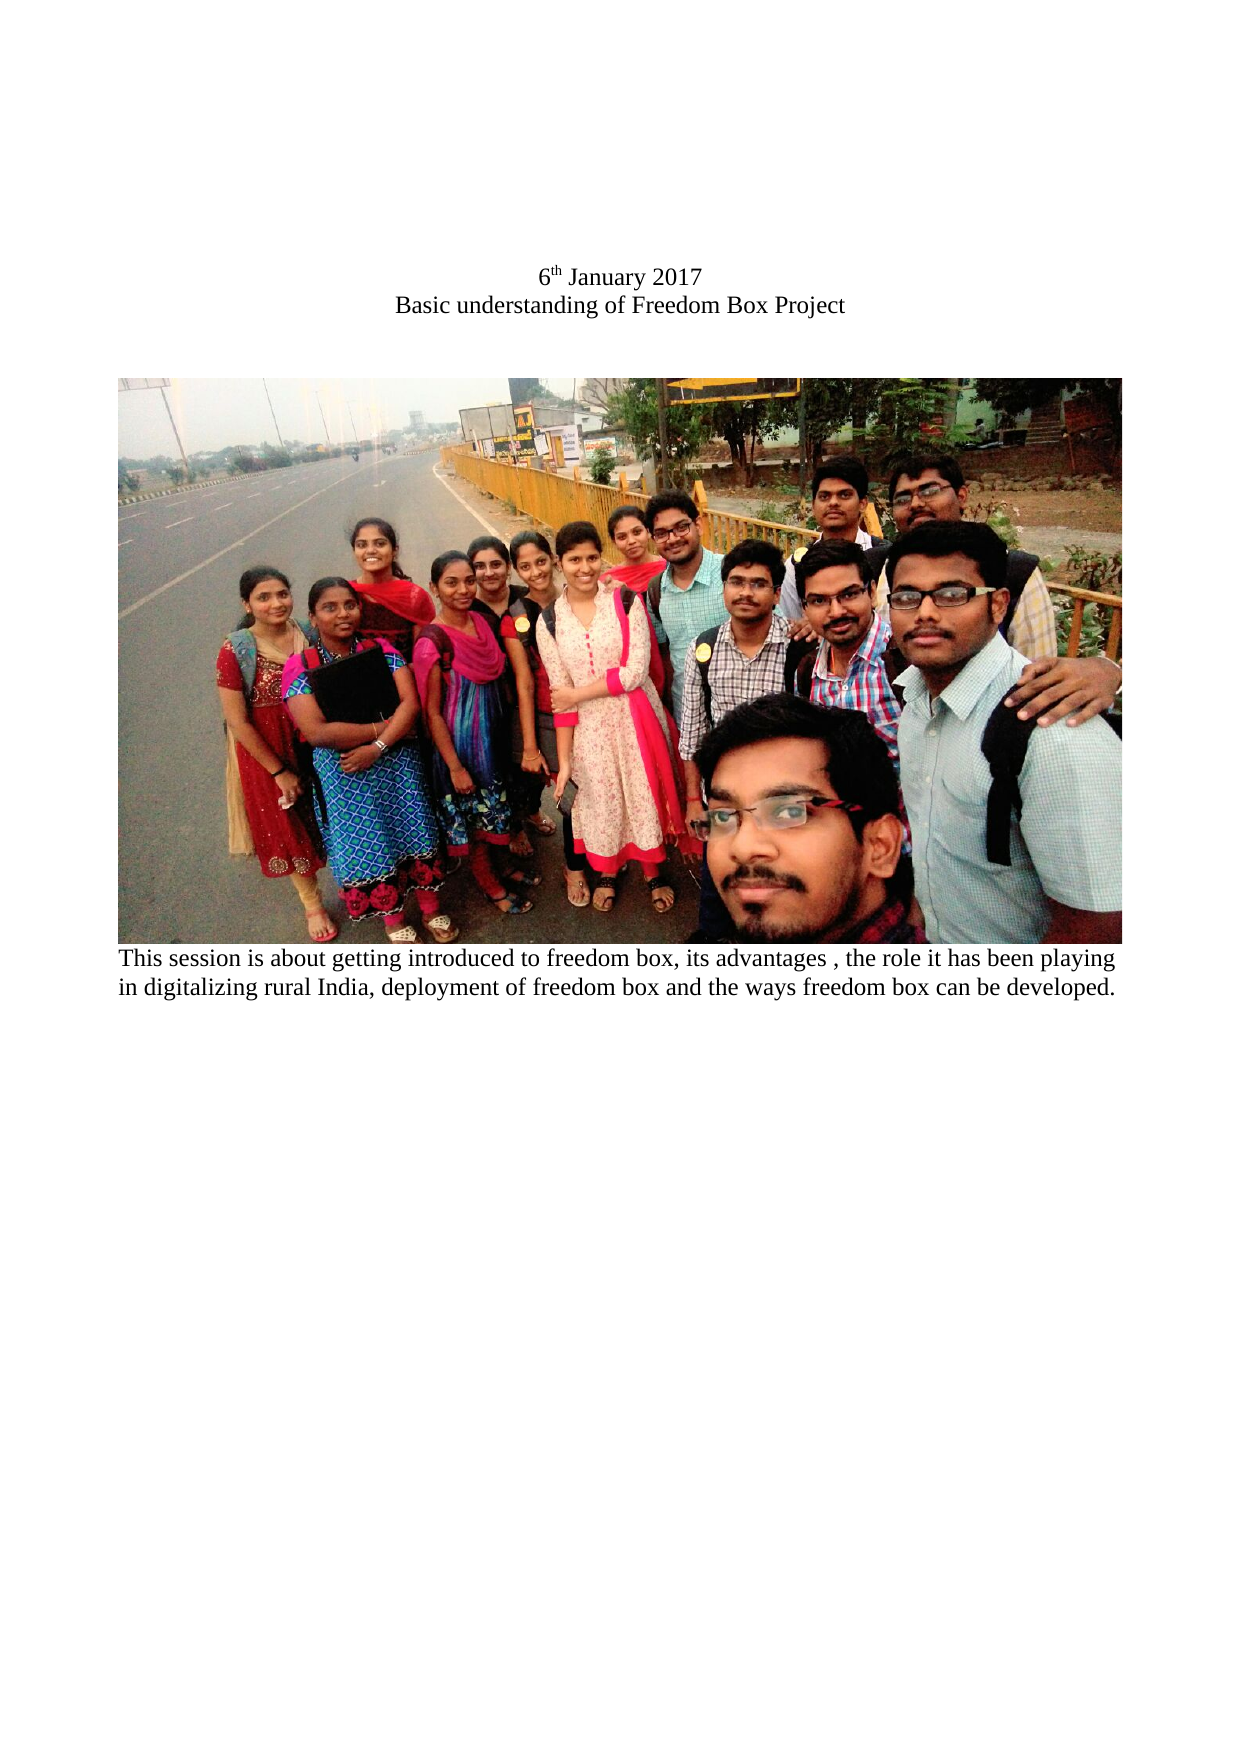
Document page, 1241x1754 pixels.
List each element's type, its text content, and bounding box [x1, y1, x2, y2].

text 6th January 2017 [118, 262, 1122, 291]
text Basic understanding of Freedom Box Project [118, 291, 1122, 319]
text This session is about getting introduced to freedom box, its advantages , the role it has been playing in digitalizing rural India, deployment of freedom box and the ways freedom box can be developed. [118, 944, 1122, 1001]
picture [118, 378, 1123, 944]
